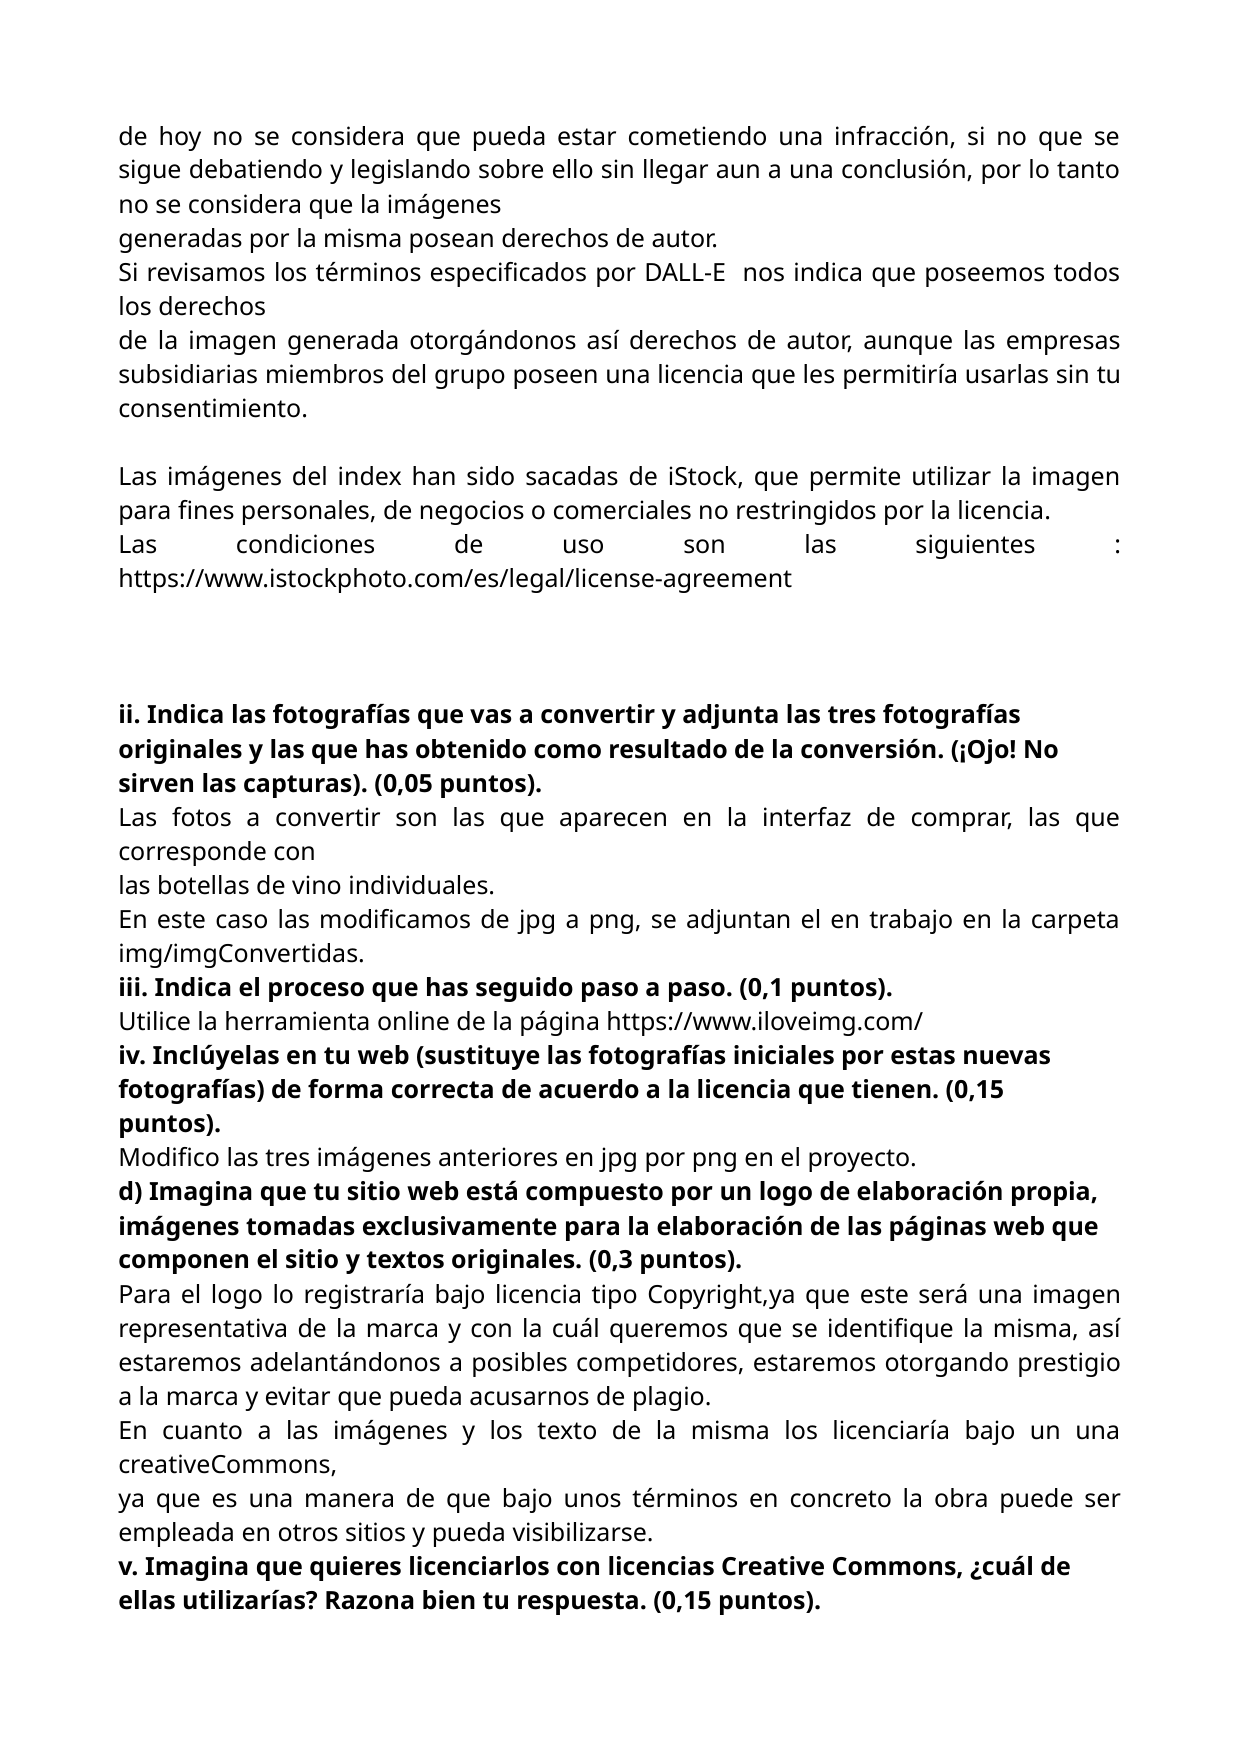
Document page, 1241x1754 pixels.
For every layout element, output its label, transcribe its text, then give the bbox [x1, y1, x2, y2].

text fotografías) de forma correcta de acuerdo a la licencia que tienen. (0,15 [118, 1072, 1122, 1106]
text Para el logo lo registraría bajo licencia tipo Copyright,ya que este será una imagen representativa de la marca y con la cuál queremos que se identifique la misma, así estaremos adelantándonos a posibles competidores, estaremos otorgando prestigio a la marca y evitar que pueda acusarnos de plagio. [118, 1276, 1122, 1412]
text Las condiciones de uso son las siguientes : https://www.istockphoto.com/es/legal/license-agreement [118, 527, 1122, 595]
text Las imágenes del index han sido sacadas de iStock, que permite utilizar la imagen para fines personales, de negocios o comerciales no restringidos por la licencia. [118, 459, 1122, 527]
text de la imagen generada otorgándonos así derechos de autor, aunque las empresas subsidiarias miembros del grupo poseen una licencia que les permitiría usarlas sin tu consentimiento. [118, 322, 1122, 425]
text En este caso las modificamos de jpg a png, se adjuntan el en trabajo en la carpeta img/imgConvertidas. [118, 902, 1122, 970]
text las botellas de vino individuales. [118, 867, 1122, 902]
text Modifico las tres imágenes anteriores en jpg por png en el proyecto. [118, 1140, 1122, 1174]
text ii. Indica las fotografías que vas a convertir y adjunta las tres fotografías [118, 697, 1122, 731]
text imágenes tomadas exclusivamente para la elaboración de las páginas web que [118, 1208, 1122, 1242]
text En cuanto a las imágenes y los texto de la misma los licenciaría bajo un una creativeCommons, [118, 1412, 1122, 1481]
text v. Imagina que quieres licenciarlos con licencias Creative Commons, ¿cuál de [118, 1549, 1122, 1583]
text puntos). [118, 1106, 1122, 1140]
text Utilice la herramienta online de la página https://www.iloveimg.com/ [118, 1004, 1122, 1038]
text iii. Indica el proceso que has seguido paso a paso. (0,1 puntos). [118, 970, 1122, 1004]
text de hoy no se considera que pueda estar cometiendo una infracción, si no que se sigue debatiendo y legislando sobre ello sin llegar aun a una conclusión, por lo tanto no se considera que la imágenes [118, 118, 1122, 220]
text d) Imagina que tu sitio web está compuesto por un logo de elaboración propia, [118, 1174, 1122, 1208]
text componen el sitio y textos originales. (0,3 puntos). [118, 1242, 1122, 1276]
text sirven las capturas). (0,05 puntos). [118, 765, 1122, 799]
text Las fotos a convertir son las que aparecen en la interfaz de comprar, las que corresponde con [118, 799, 1122, 867]
text ellas utilizarías? Razona bien tu respuesta. (0,15 puntos). [118, 1583, 1122, 1617]
text originales y las que has obtenido como resultado de la conversión. (¡Ojo! No [118, 731, 1122, 765]
text Si revisamos los términos especificados por DALL-E nos indica que poseemos todos los derechos [118, 254, 1122, 322]
text ya que es una manera de que bajo unos términos en concreto la obra puede ser empleada en otros sitios y pueda visibilizarse. [118, 1481, 1122, 1549]
text generadas por la misma posean derechos de autor. [118, 220, 1122, 254]
text iv. Inclúyelas en tu web (sustituye las fotografías iniciales por estas nuevas [118, 1038, 1122, 1072]
